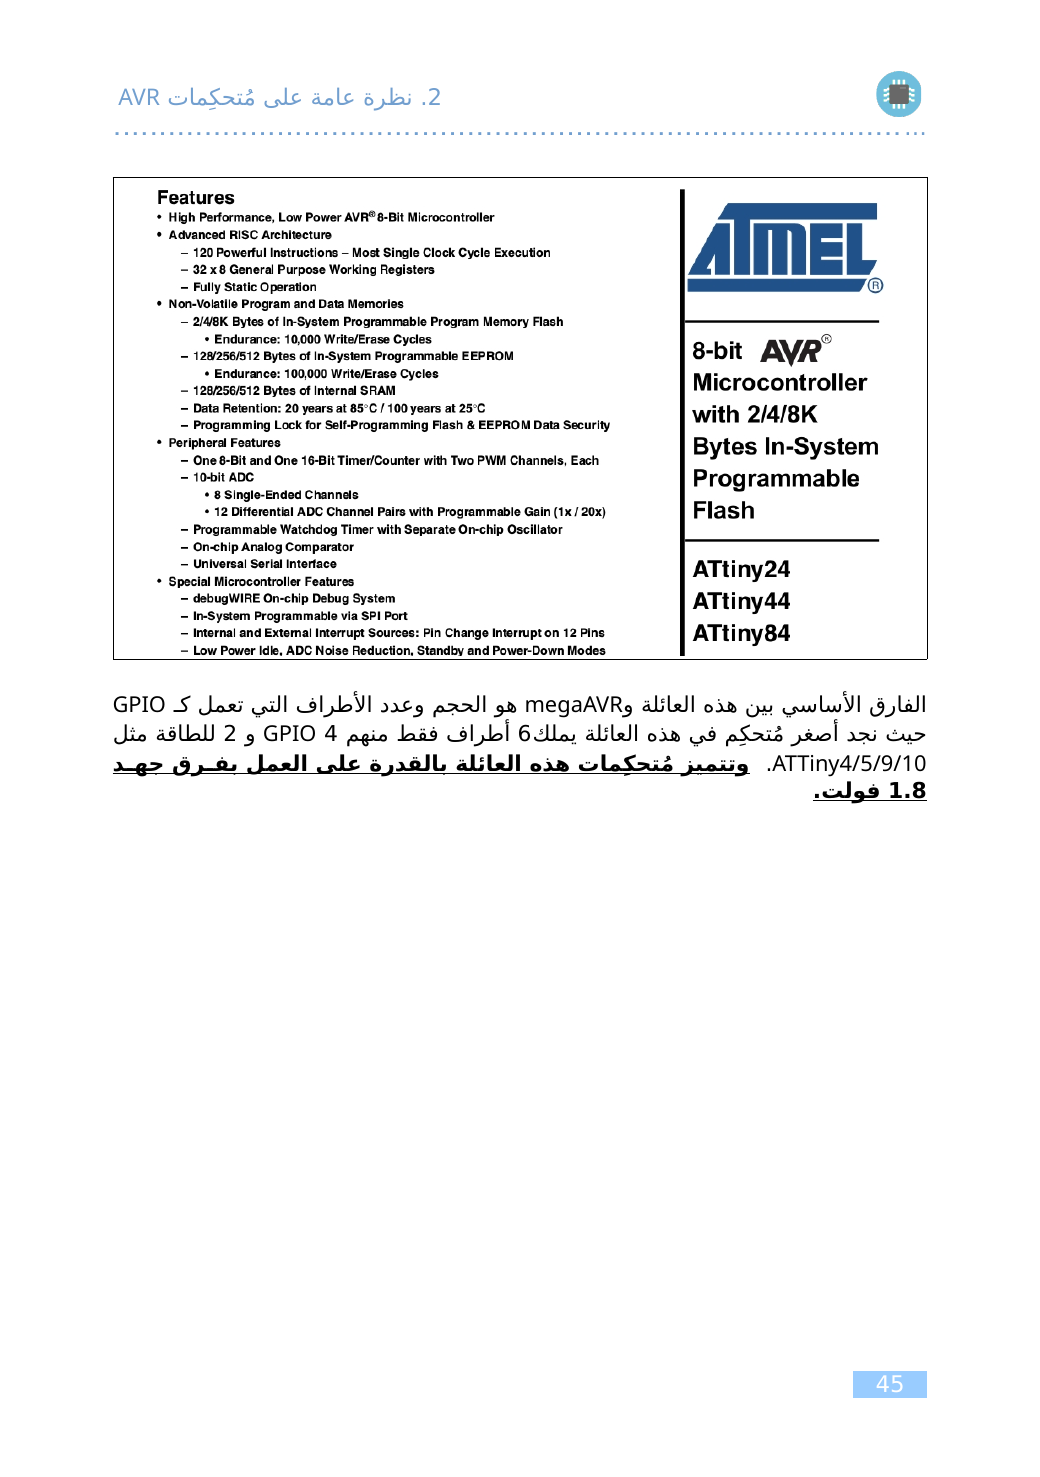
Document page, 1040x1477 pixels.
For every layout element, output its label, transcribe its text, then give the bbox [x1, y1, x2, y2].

text الفارق اﻷساسي بين هذه العائلة وmegaAVR هو الحجم وعدد اﻷطراف التي تعمل كـ GPIO حيث نجد أصغر مُتحكِم في هذه العائلة يملك6 أطراف فقط منهم 4 GPIO و 2 للطاقة مثل ATTiny4/5/9/10. وتتميز مُتحكِمات هذه العائلة بالقدرة على العمل بفرق جهد 1.8 فولت. [112, 688, 927, 803]
picture [115, 180, 924, 656]
picture [876, 71, 922, 117]
